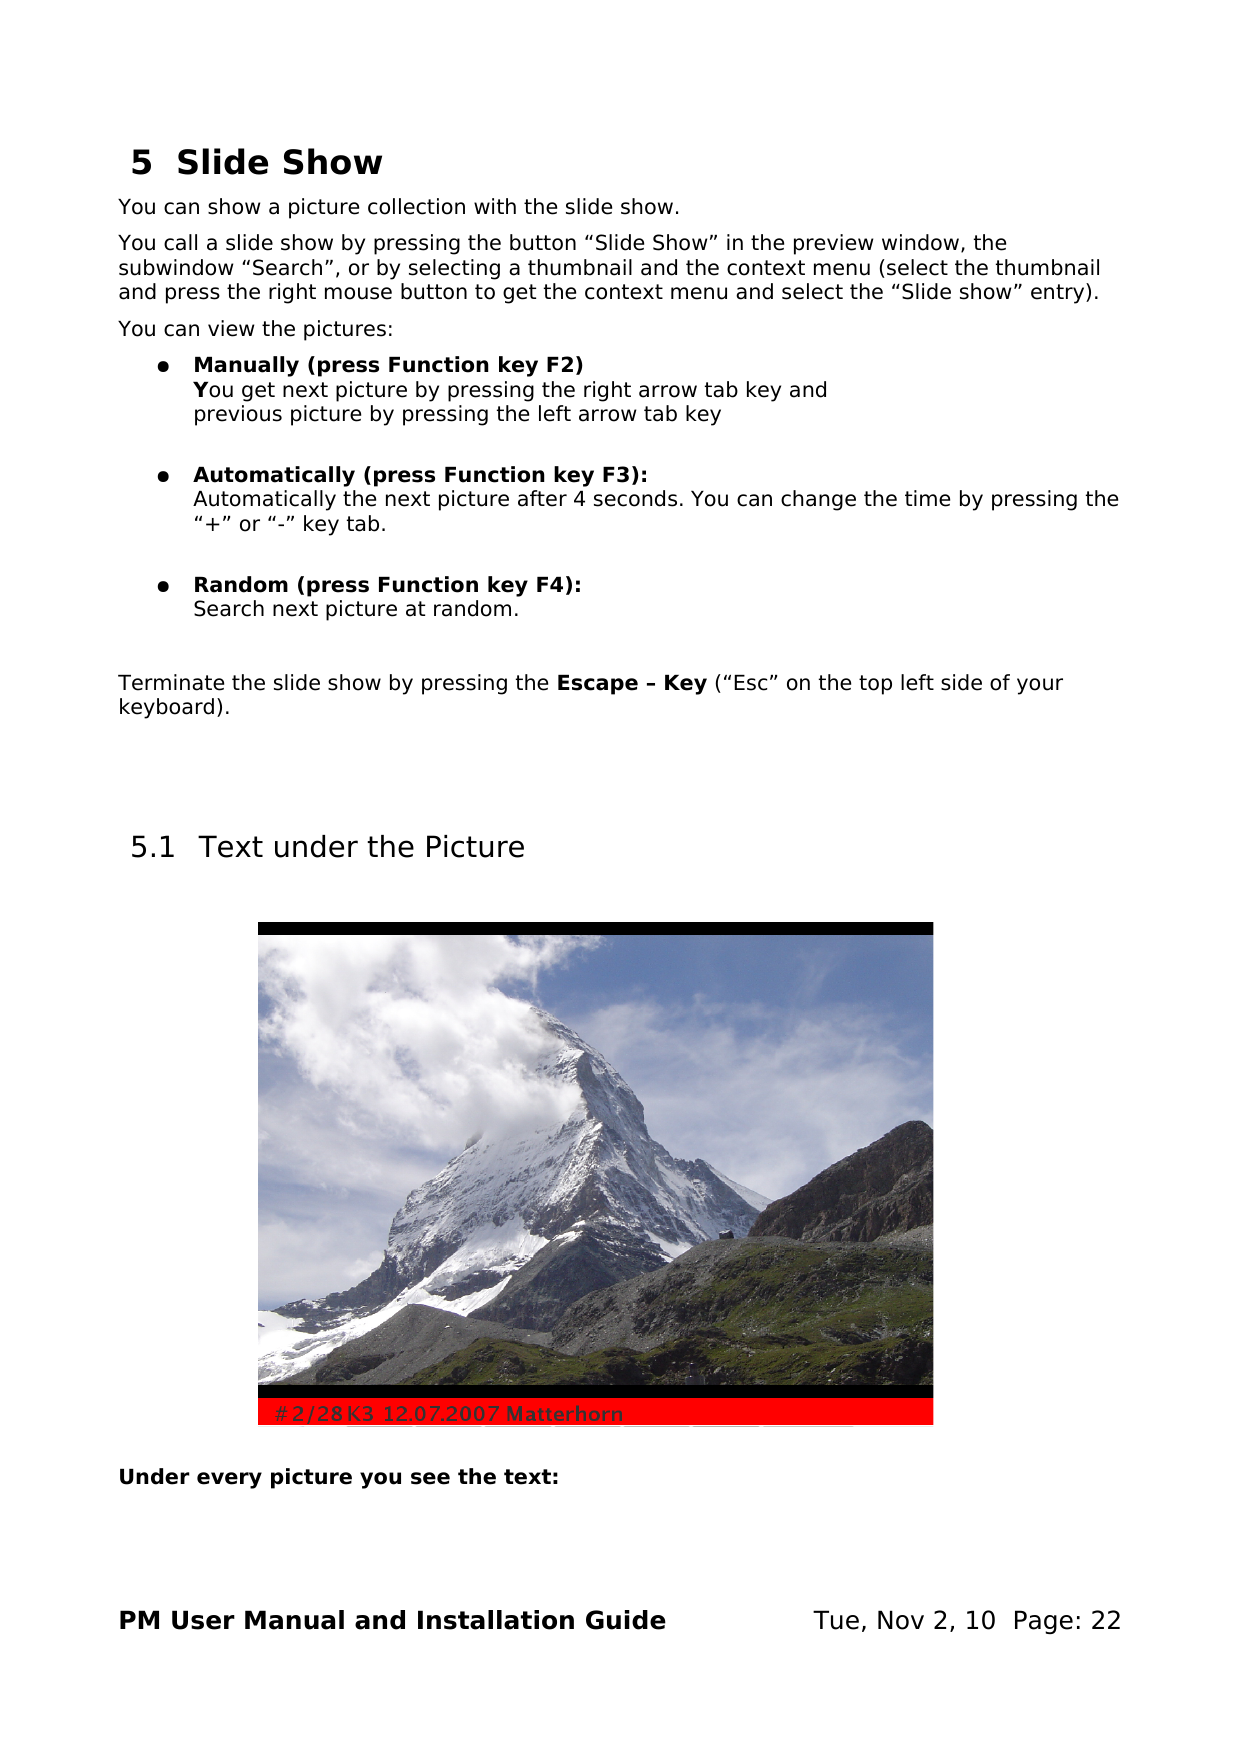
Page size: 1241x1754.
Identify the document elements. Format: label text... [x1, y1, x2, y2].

text Terminate the slide show by pressing the Escape – Key (“Esc” on the top left side of your keyboard). [118, 671, 1122, 719]
list Manually (press Function key F2) You get next picture by pressing the right arrow tab key and previous picture by pressing the left arrow tab key [156, 353, 1122, 451]
text Under every picture you see the text: [118, 1465, 1122, 1489]
text You can show a picture collection with the slide show. [118, 195, 1122, 219]
text You call a slide show by pressing the button “Slide Show” in the preview window, the subwindow “Search”, or by selecting a thumbnail and the context menu (select the thumbnail and press the right mouse button to get the context menu and select the “Slide show” entry). [118, 231, 1122, 304]
picture [258, 922, 934, 1427]
list Random (press Function key F4): Search next picture at random. [156, 573, 1122, 621]
list Automatically (press Function key F3): Automatically the next picture after 4 seconds. You can change the time by pressing the “+” or “-” key tab. [156, 463, 1122, 560]
text You can view the pictures: [118, 317, 1122, 341]
subtitle Slide Show [130, 143, 1122, 182]
subtitle Text under the Picture [130, 830, 1122, 864]
